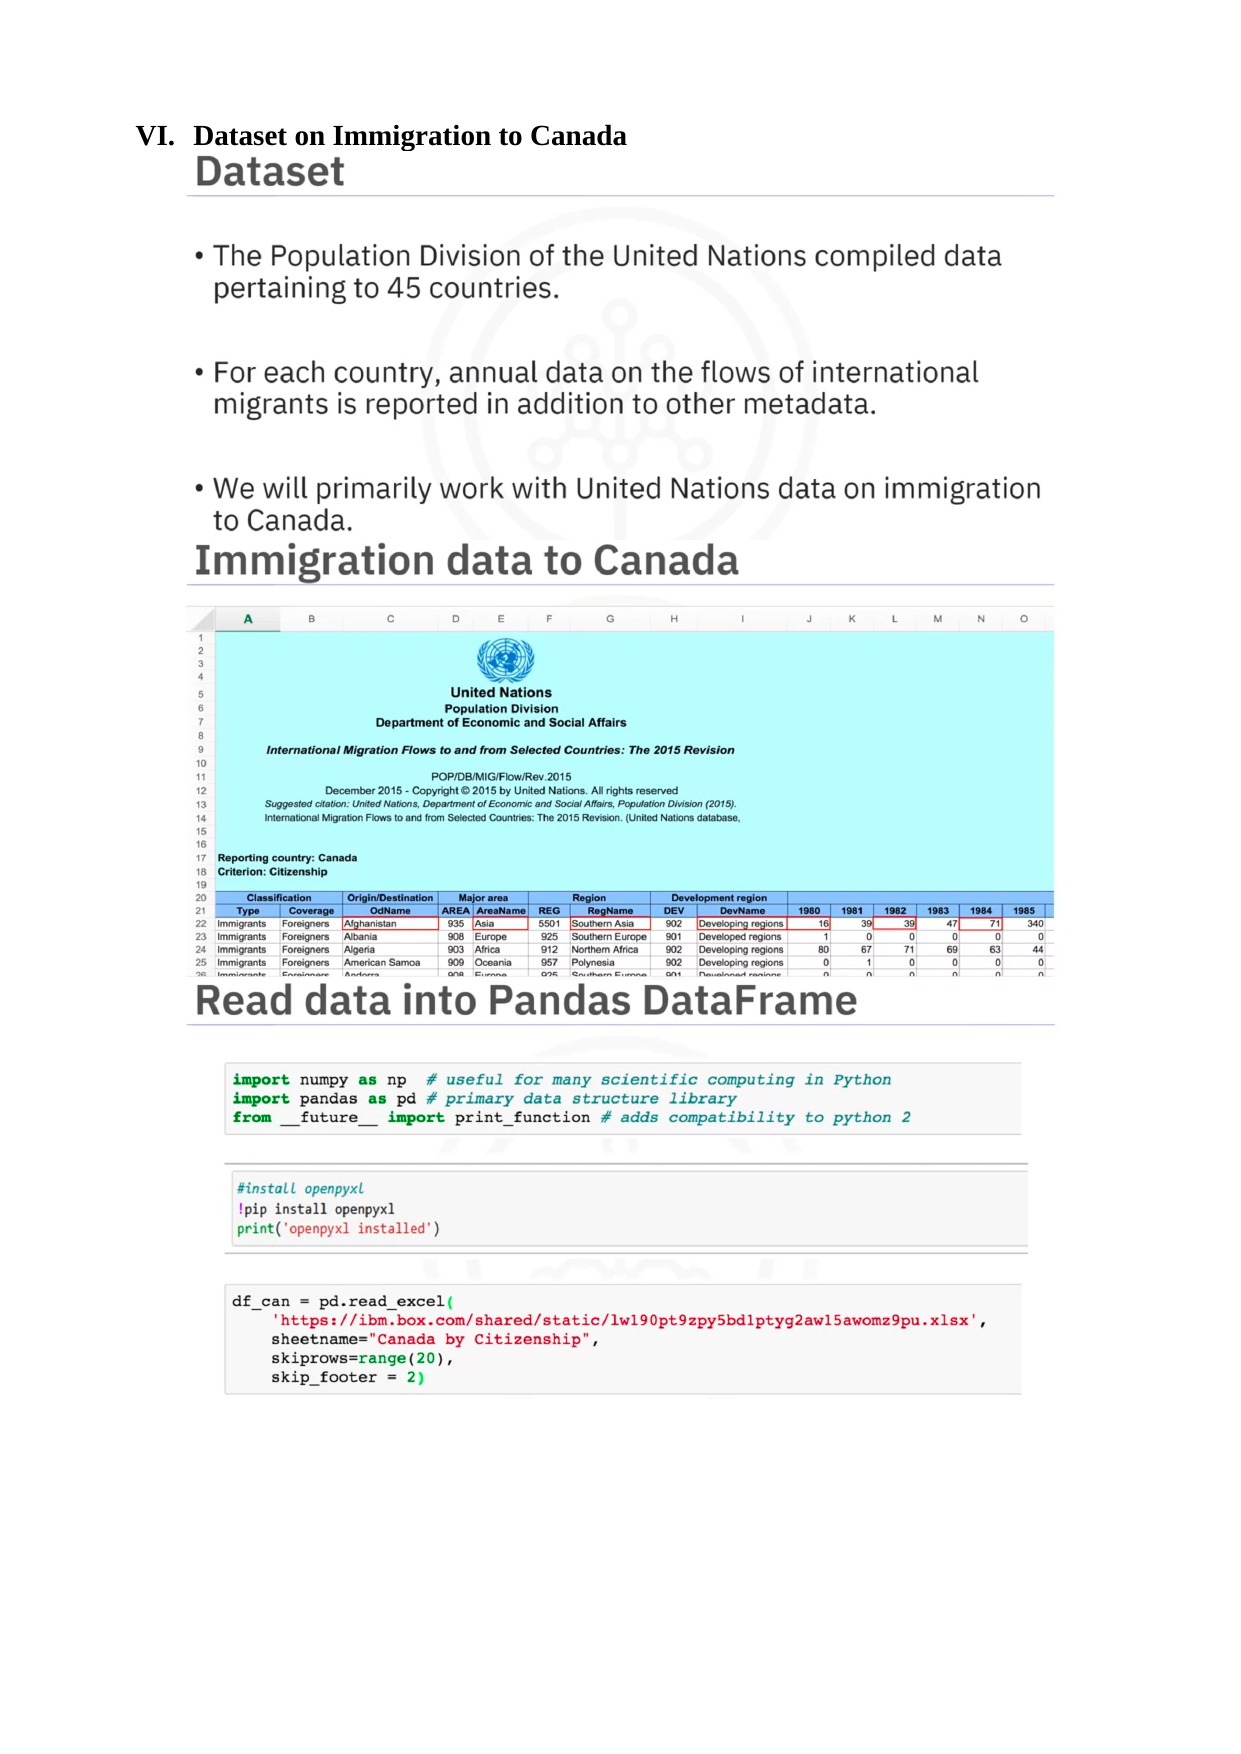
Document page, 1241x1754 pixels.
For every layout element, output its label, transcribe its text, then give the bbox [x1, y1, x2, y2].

list Dataset on Immigration to Canada [175, 118, 1122, 151]
picture [118, 151, 1123, 1399]
